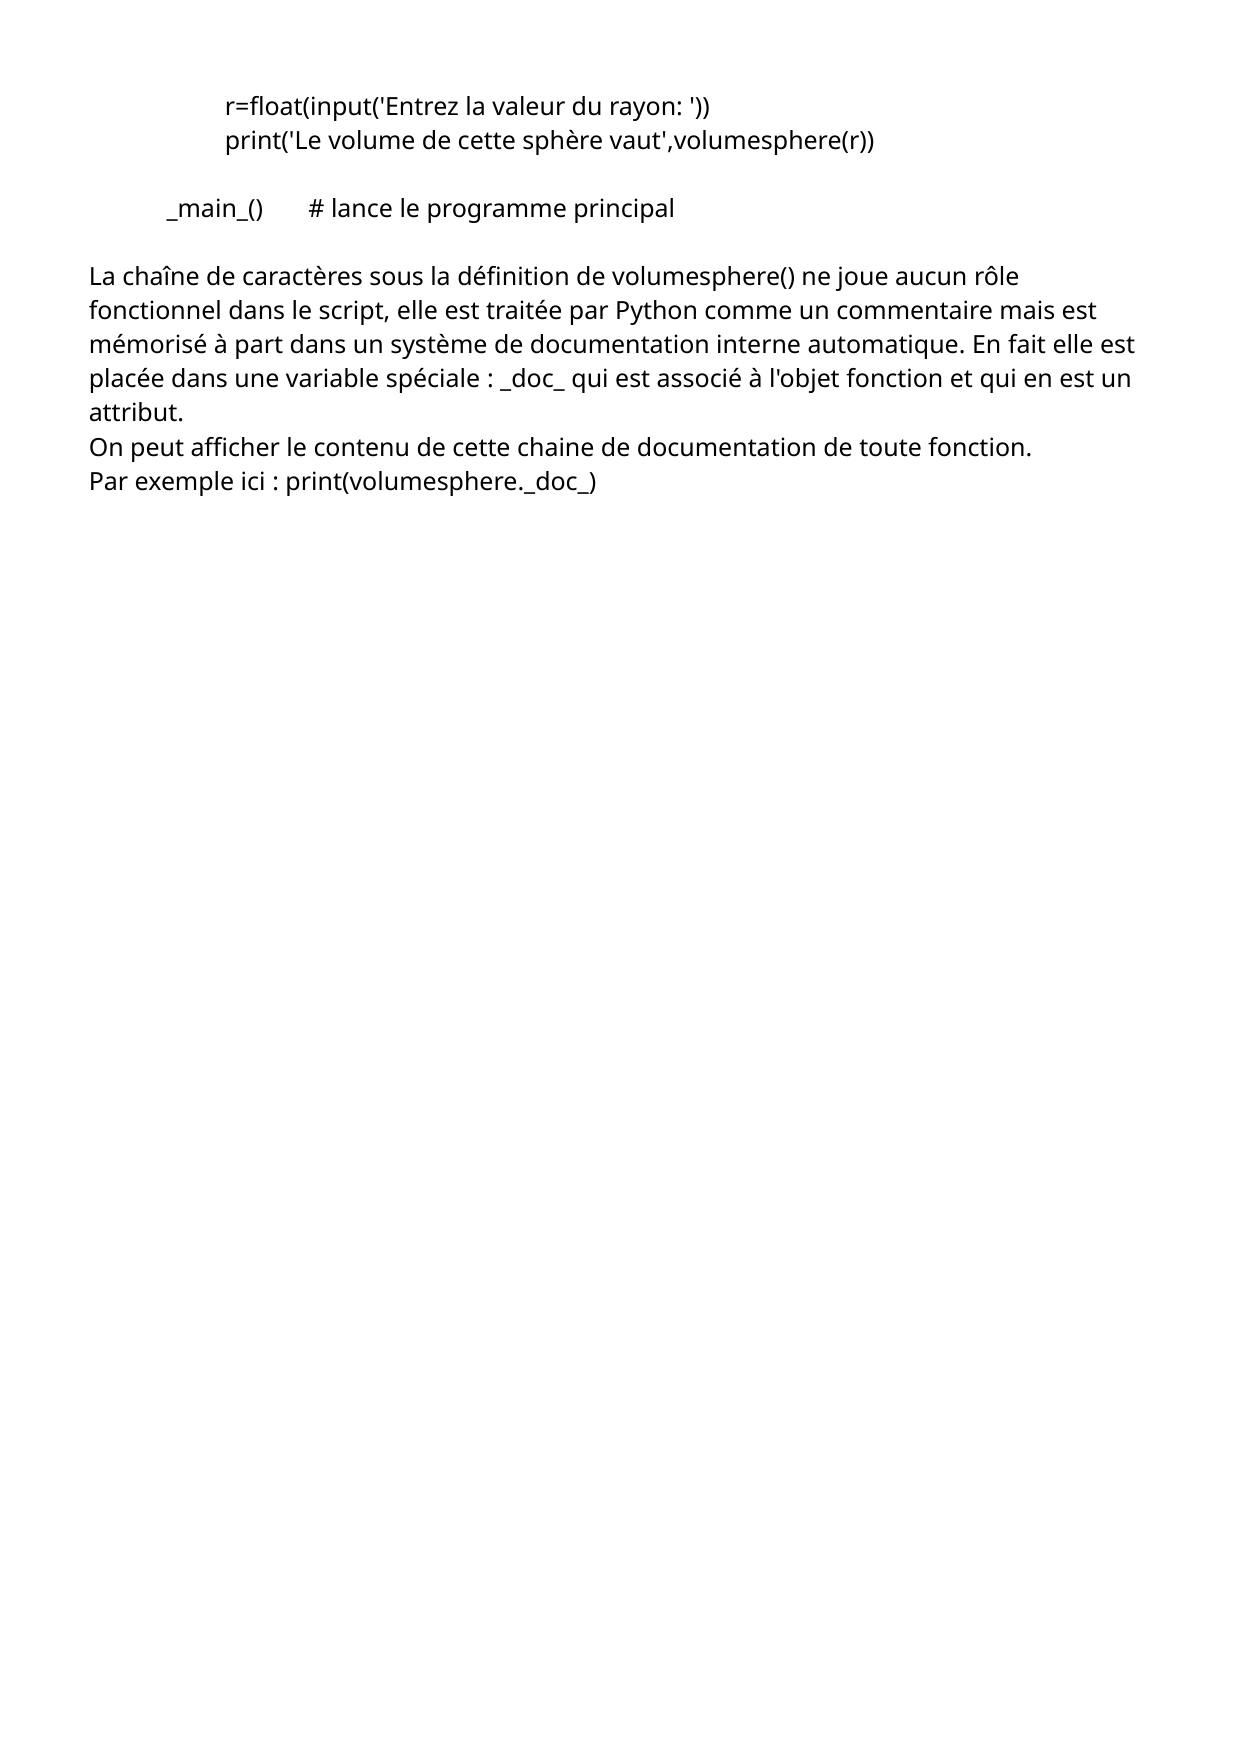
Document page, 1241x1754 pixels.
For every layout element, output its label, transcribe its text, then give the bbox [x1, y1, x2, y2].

text _main_() # lance le programme principal [88, 191, 1152, 225]
text La chaîne de caractères sous la définition de volumesphere() ne joue aucun rôle fonctionnel dans le script, elle est traitée par Python comme un commentaire mais est mémorisé à part dans un système de documentation interne automatique. En fait elle est placée dans une variable spéciale : _doc_ qui est associé à l'objet fonction et qui en est un attribut. [88, 259, 1152, 429]
text On peut afficher le contenu de cette chaine de documentation de toute fonction. [88, 429, 1152, 463]
text Par exemple ici : print(volumesphere._doc_) [88, 463, 1152, 497]
text r=float(input('Entrez la valeur du rayon: ')) [88, 88, 1152, 123]
text print('Le volume de cette sphère vaut',volumesphere(r)) [88, 123, 1152, 157]
